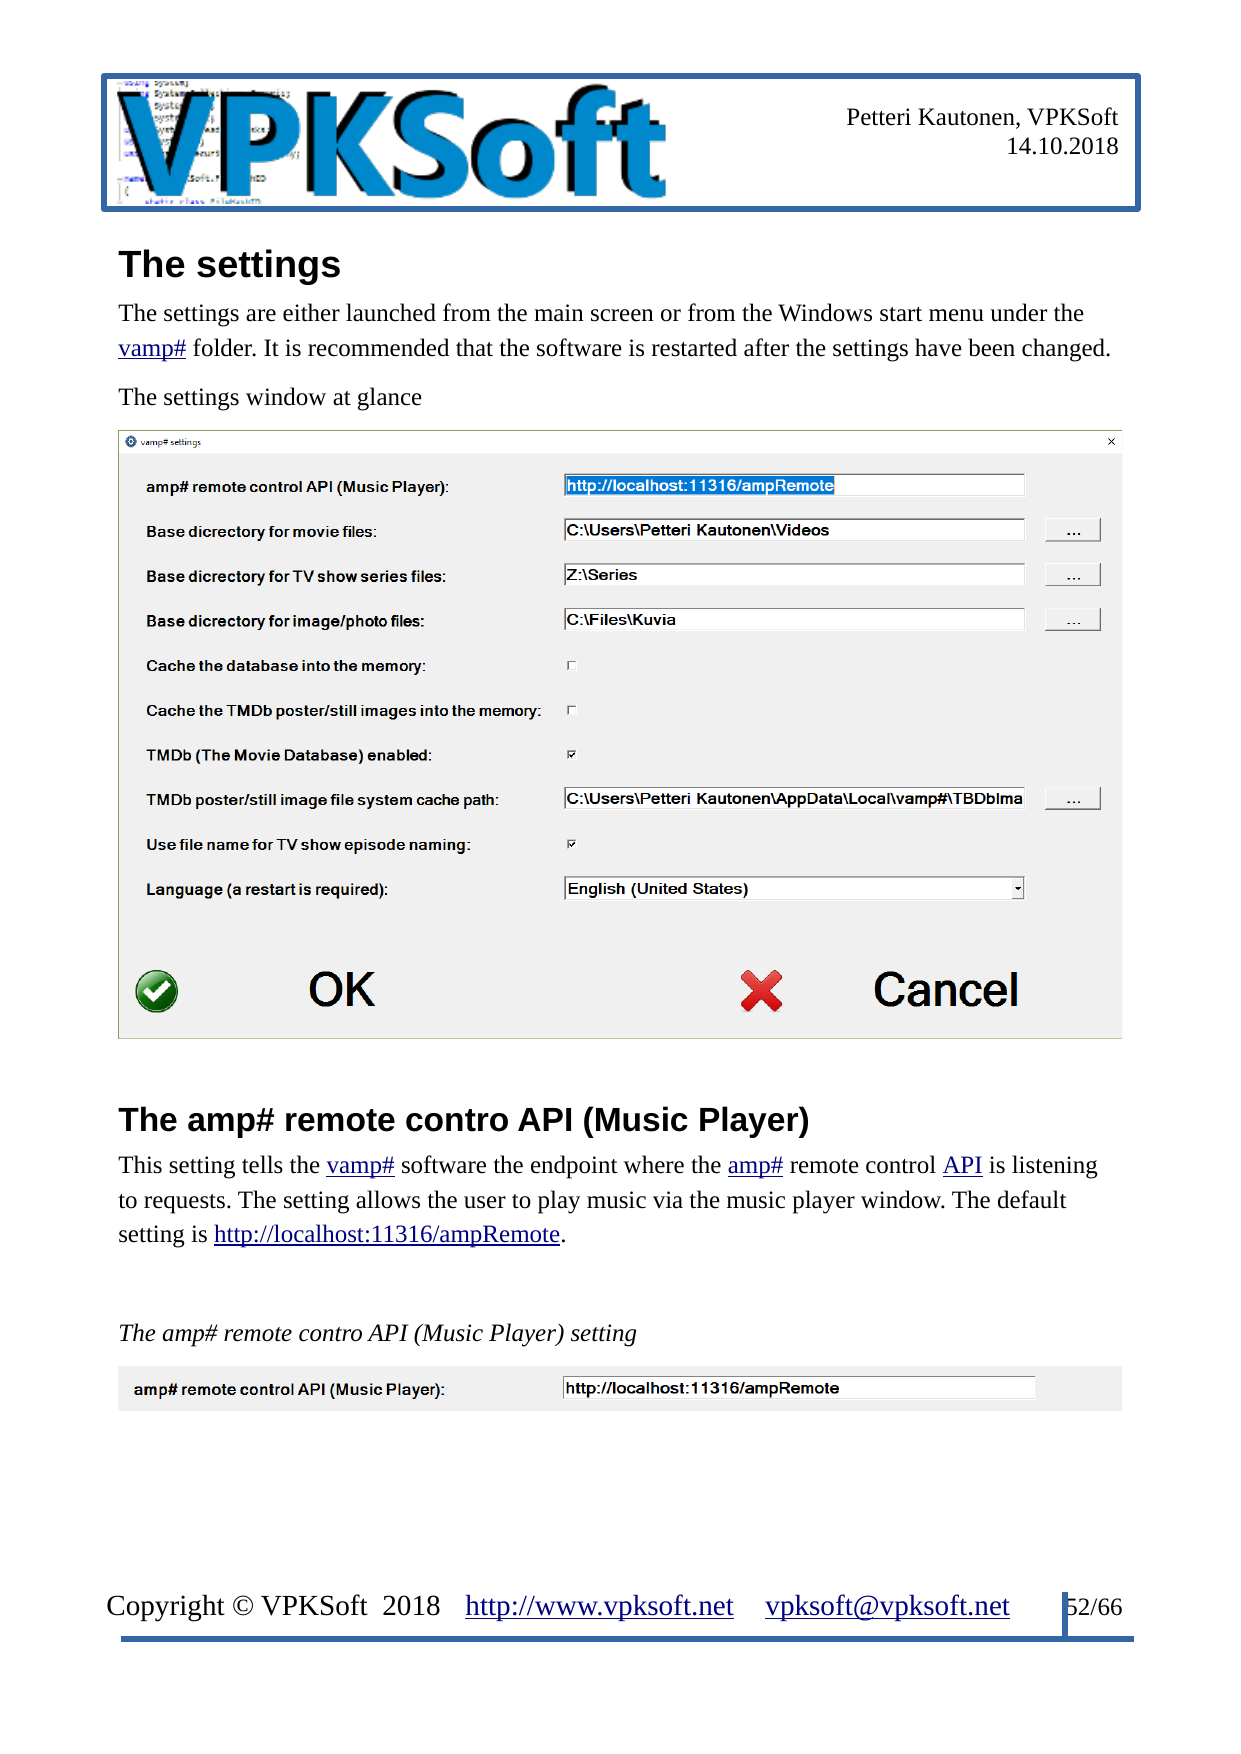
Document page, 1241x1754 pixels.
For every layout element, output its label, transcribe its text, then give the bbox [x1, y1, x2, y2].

subtitle The settings [118, 242, 1122, 286]
text This setting tells the vamp# software the endpoint where the amp# remote control API is listening to requests. The setting allows the user to play music via the music player window. The default setting is http://localhost:11316/ampRemote. [118, 1151, 1122, 1248]
subtitle The amp# remote contro API (Music Player) [118, 1099, 1122, 1138]
text The amp# remote contro API (Music Player) setting [118, 1318, 1122, 1346]
picture [116, 81, 672, 204]
text The settings window at glance [118, 382, 1122, 411]
text The settings are either launched from the main screen or from the Windows start menu under the vamp# folder. It is recommended that the software is restarted after the settings have been changed. [118, 298, 1122, 361]
picture [118, 430, 1123, 1039]
picture [118, 1366, 1123, 1411]
